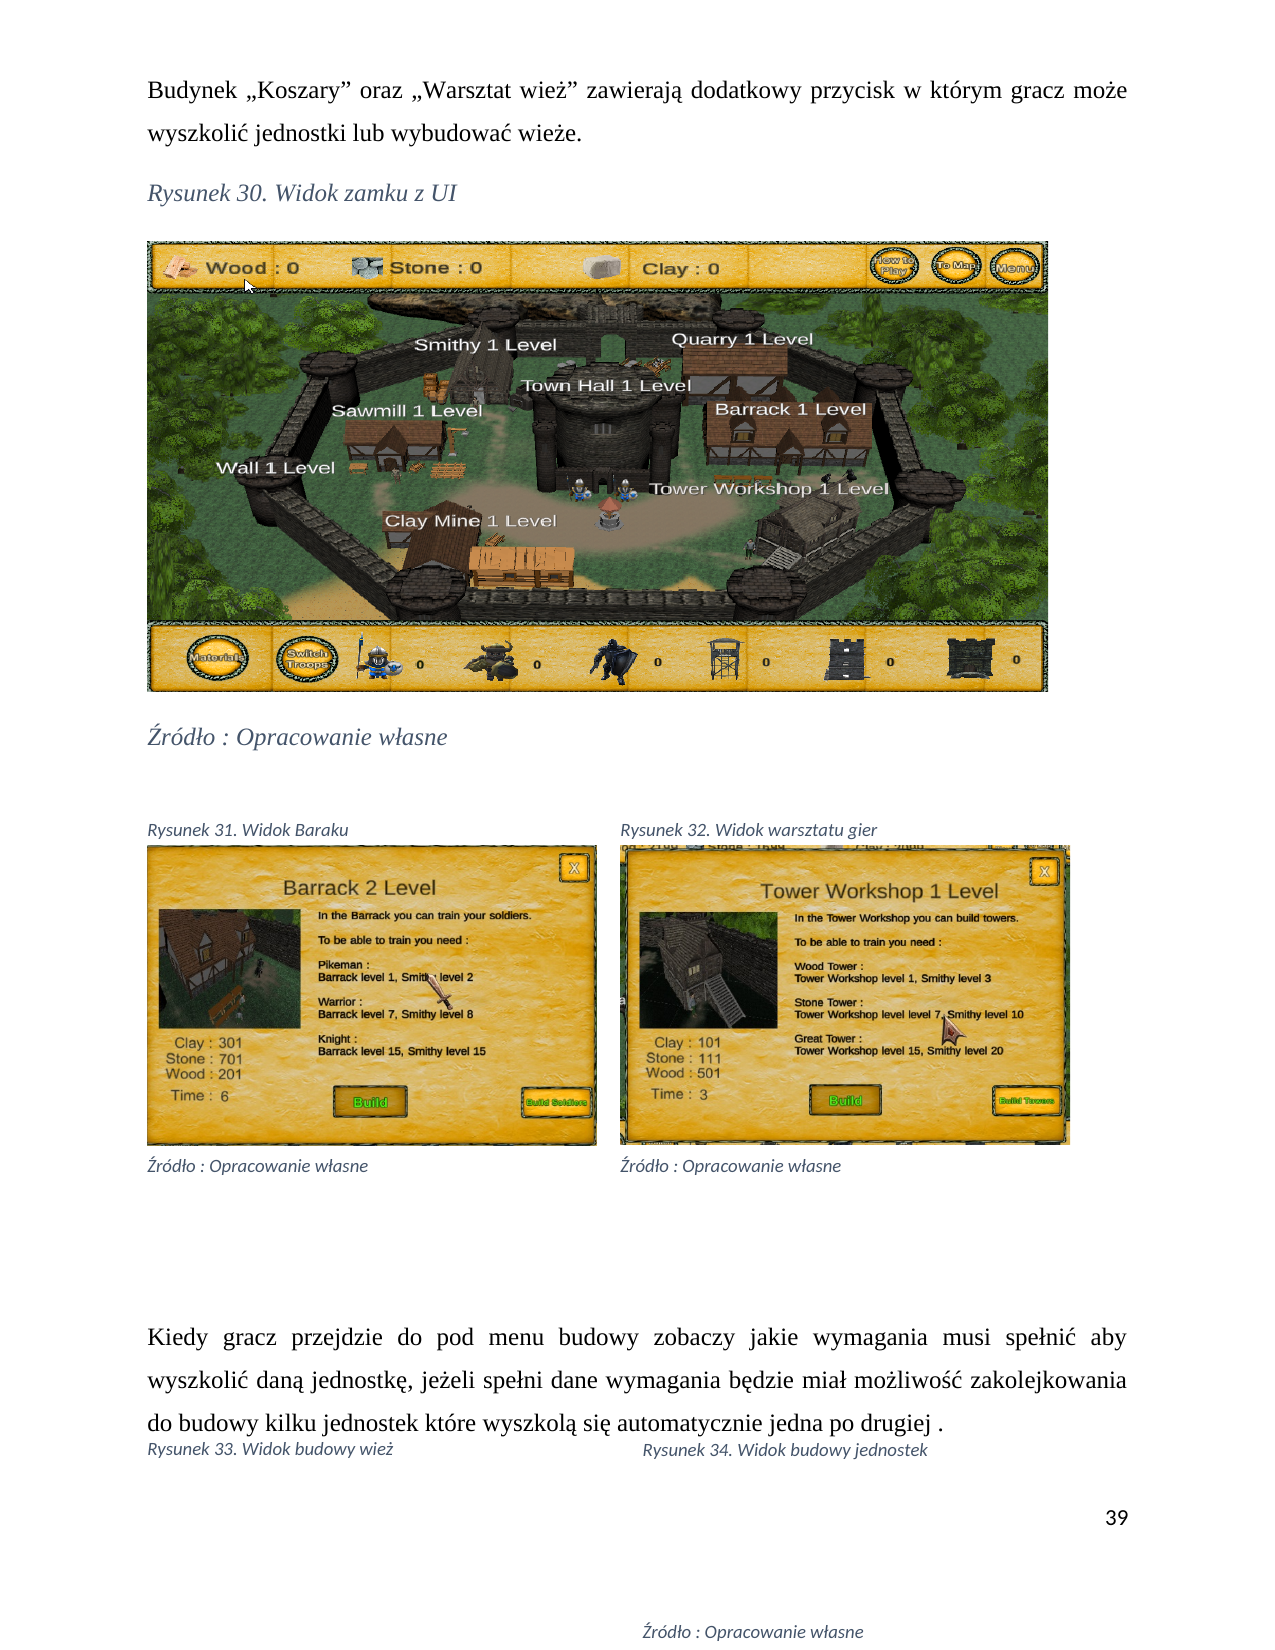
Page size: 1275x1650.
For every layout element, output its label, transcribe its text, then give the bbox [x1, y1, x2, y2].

text Źródło : Opracowanie własne [147, 722, 1128, 751]
text Rysunek 34. Widok budowy jednostek [642, 1439, 1092, 1462]
text Kiedy gracz przejdzie do pod menu budowy zobaczy jakie wymagania musi spełnić aby wyszkolić daną jednostkę, jeżeli spełni dane wymagania będzie miał możliwość zakolejkowania do budowy kilku jednostek które wyszkolą się automatycznie jedna po drugiej . [147, 1322, 1128, 1437]
text Rysunek 32. Widok warsztatu gier [620, 818, 1070, 841]
text Źródło : Opracowanie własne [642, 1620, 1092, 1643]
text Rysunek 33. Widok budowy wież [147, 1437, 597, 1460]
text Źródło : Opracowanie własne [620, 1154, 1070, 1177]
text Źródło : Opracowanie własne [147, 1155, 597, 1178]
text Rysunek 30. Widok zamku z UI [147, 178, 1128, 207]
text Budynek „Koszary” oraz „Warsztat wież” zawierają dodatkowy przycisk w którym gracz może wyszkolić jednostki lub wybudować wieże. [147, 75, 1128, 147]
text Rysunek 31. Widok Baraku [147, 818, 597, 841]
